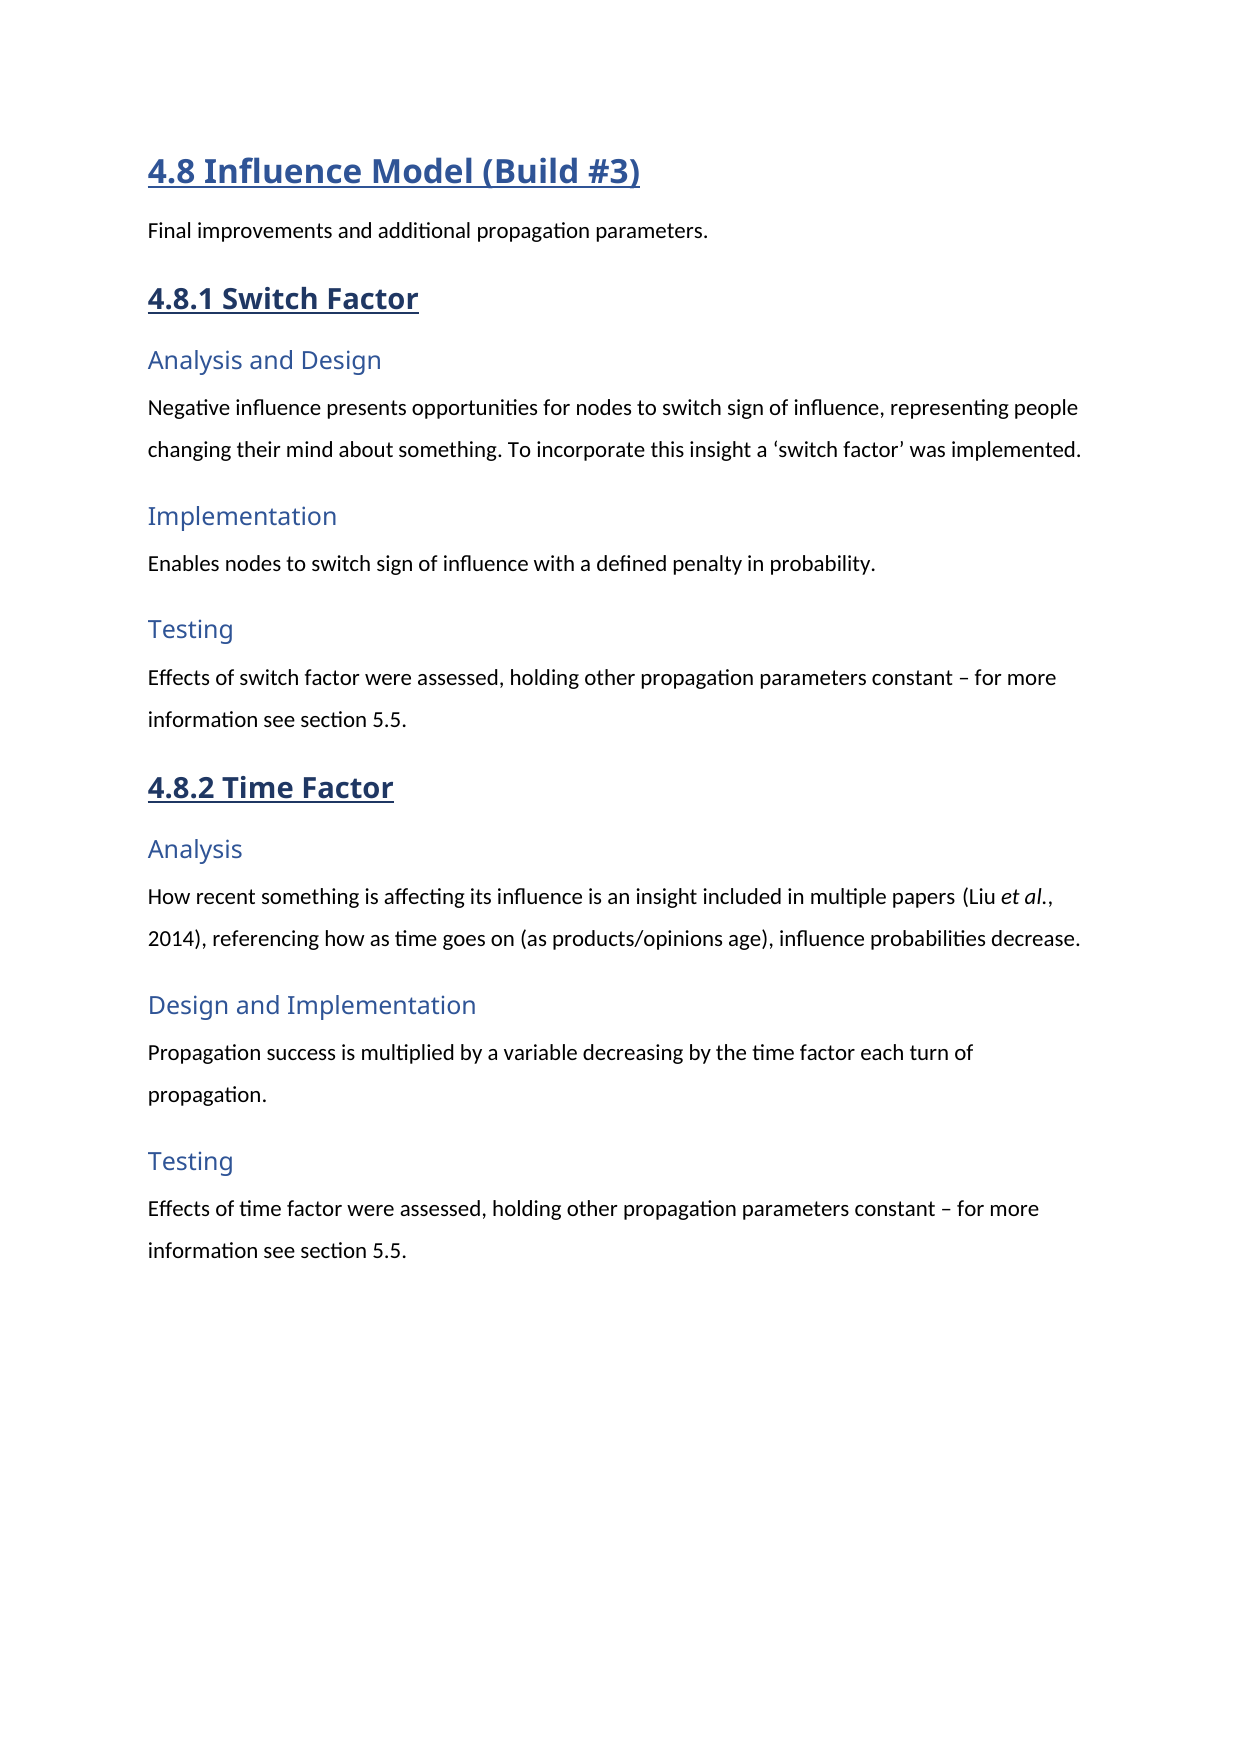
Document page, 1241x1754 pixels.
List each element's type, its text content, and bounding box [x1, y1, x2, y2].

text Negative influence presents opportunities for nodes to switch sign of influence, representing people changing their mind about something. To incorporate this insight a ‘switch factor’ was implemented. [148, 393, 1092, 463]
text Final improvements and additional propagation parameters. [148, 216, 1092, 244]
subtitle 4.8.2 Time Factor [148, 768, 1092, 807]
subtitle Analysis and Design [148, 342, 1092, 376]
subtitle Testing [148, 1143, 1092, 1177]
text Effects of switch factor were assessed, holding other propagation parameters constant – for more information see section 5.5. [148, 663, 1092, 733]
subtitle 4.8 Influence Model (Build #3) [148, 148, 1092, 193]
text Propagation success is multiplied by a variable decreasing by the time factor each turn of propagation. [148, 1038, 1092, 1108]
subtitle Design and Implementation [148, 987, 1092, 1021]
subtitle 4.8.1 Switch Factor [148, 279, 1092, 318]
text Enables nodes to switch sign of influence with a defined penalty in probability. [148, 549, 1092, 577]
text Effects of time factor were assessed, holding other propagation parameters constant – for more information see section 5.5. [148, 1194, 1092, 1264]
subtitle Analysis [148, 831, 1092, 866]
text How recent something is affecting its influence is an insight included in multiple papers (Liu et al., 2014), referencing how as time goes on (as products/opinions age), influence probabilities decrease. [148, 882, 1092, 952]
subtitle Testing [148, 612, 1092, 646]
subtitle Implementation [148, 498, 1092, 532]
